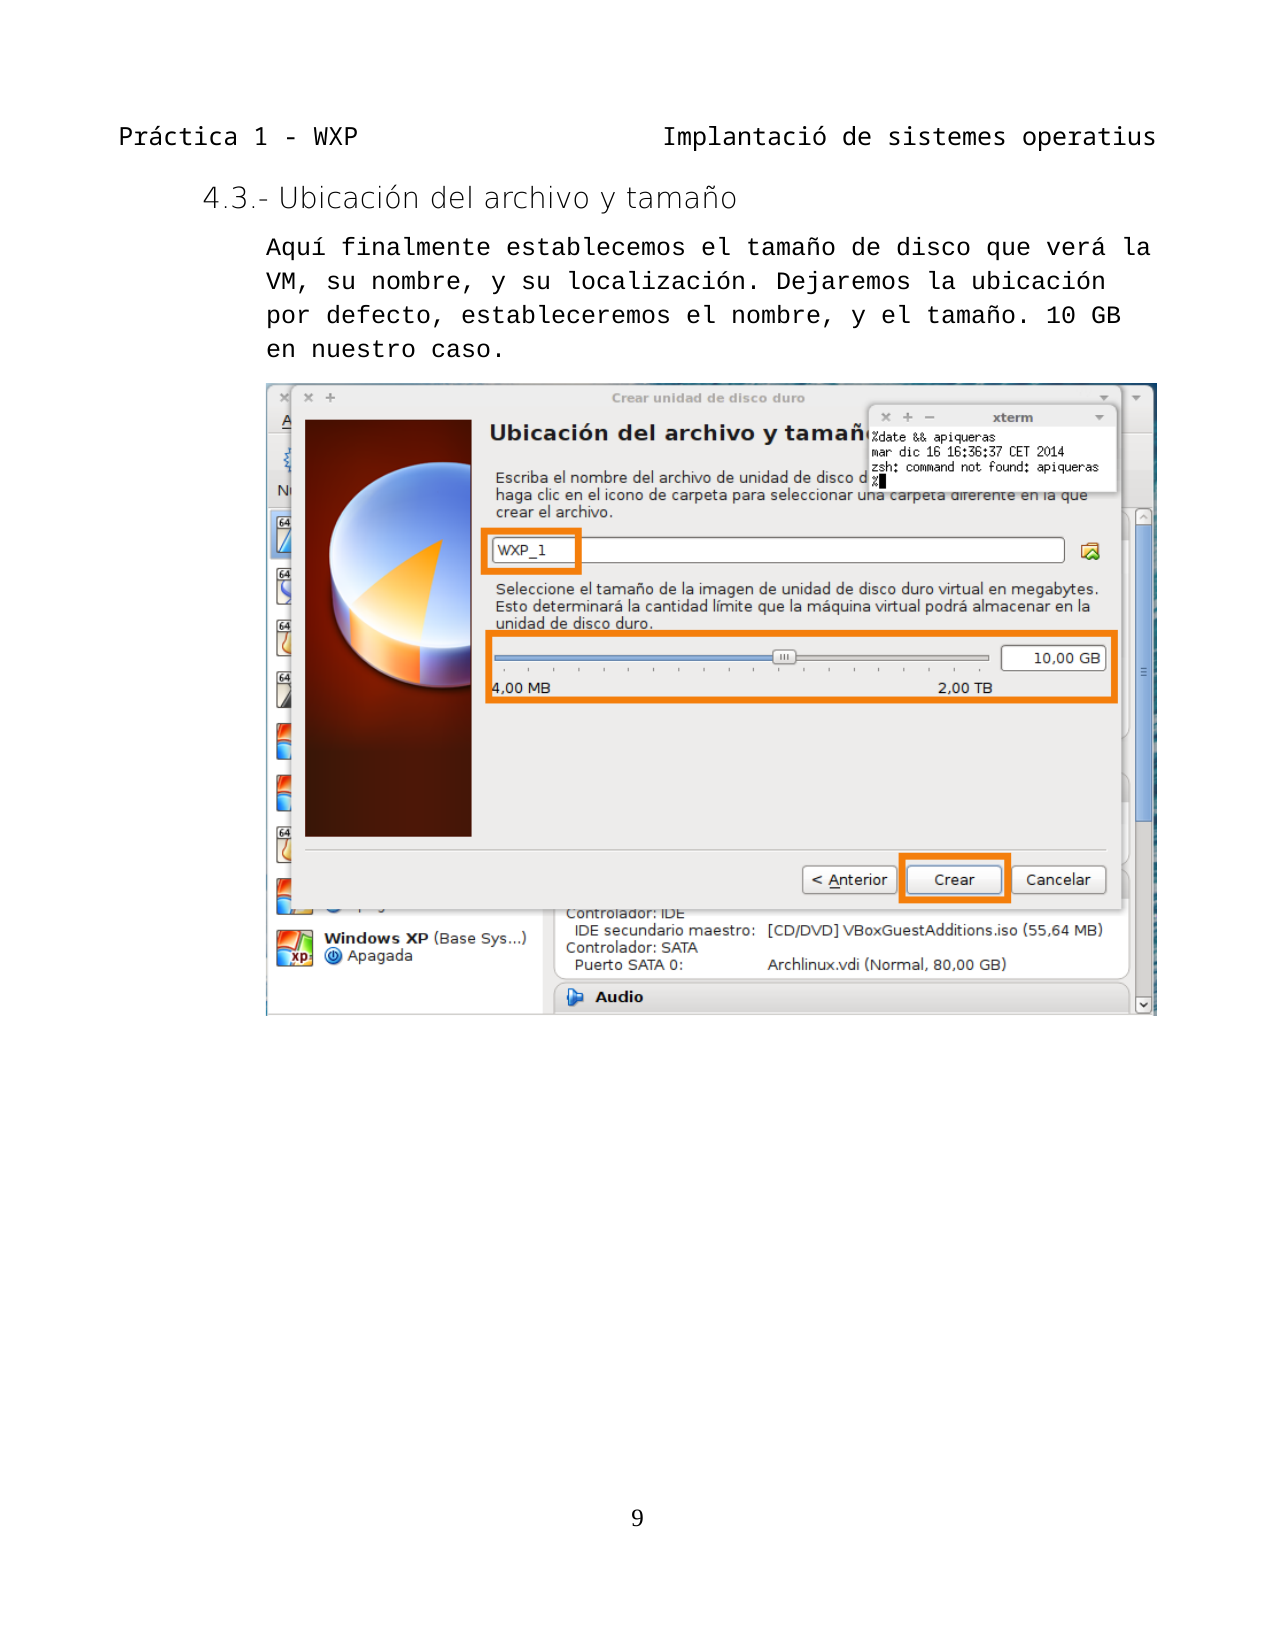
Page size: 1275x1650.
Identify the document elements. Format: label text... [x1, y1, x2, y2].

list Ubicación del archivo y tamaño [193, 182, 1157, 216]
text Aquí finalmente establecemos el tamaño de disco que verá la VM, su nombre, y su localización. Dejaremos la ubicación por defecto, estableceremos el nombre, y el tamaño. 10 GB en nuestro caso. [266, 235, 1157, 365]
picture [265, 383, 1157, 1016]
